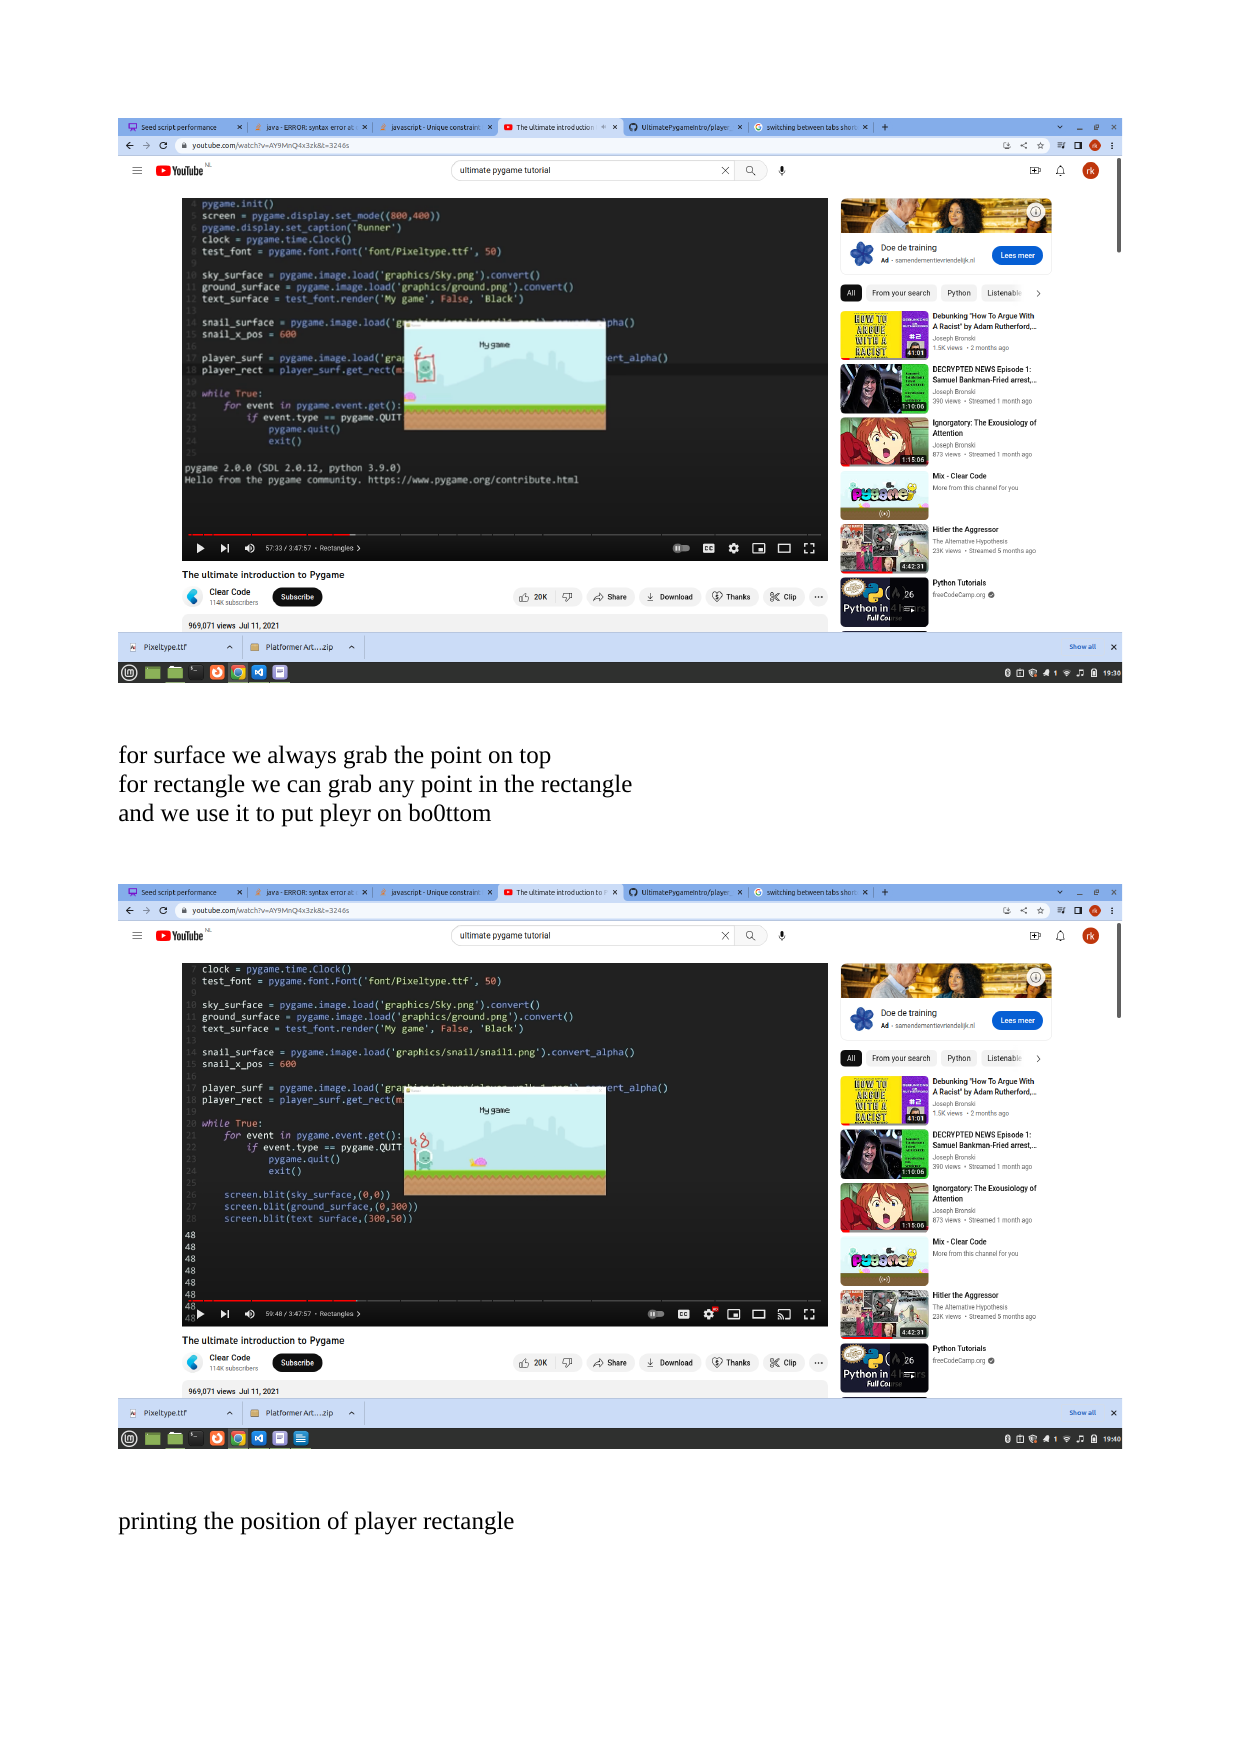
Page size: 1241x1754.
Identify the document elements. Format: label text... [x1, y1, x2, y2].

picture [118, 884, 1123, 1449]
text for surface we always grab the point on top [118, 740, 1122, 769]
text for rectangle we can grab any point in the rectangle [118, 769, 1122, 798]
text and we use it to put pleyr on bo0ttom [118, 798, 1122, 827]
text printing the position of player rectangle [118, 1506, 1122, 1535]
picture [118, 118, 1123, 683]
